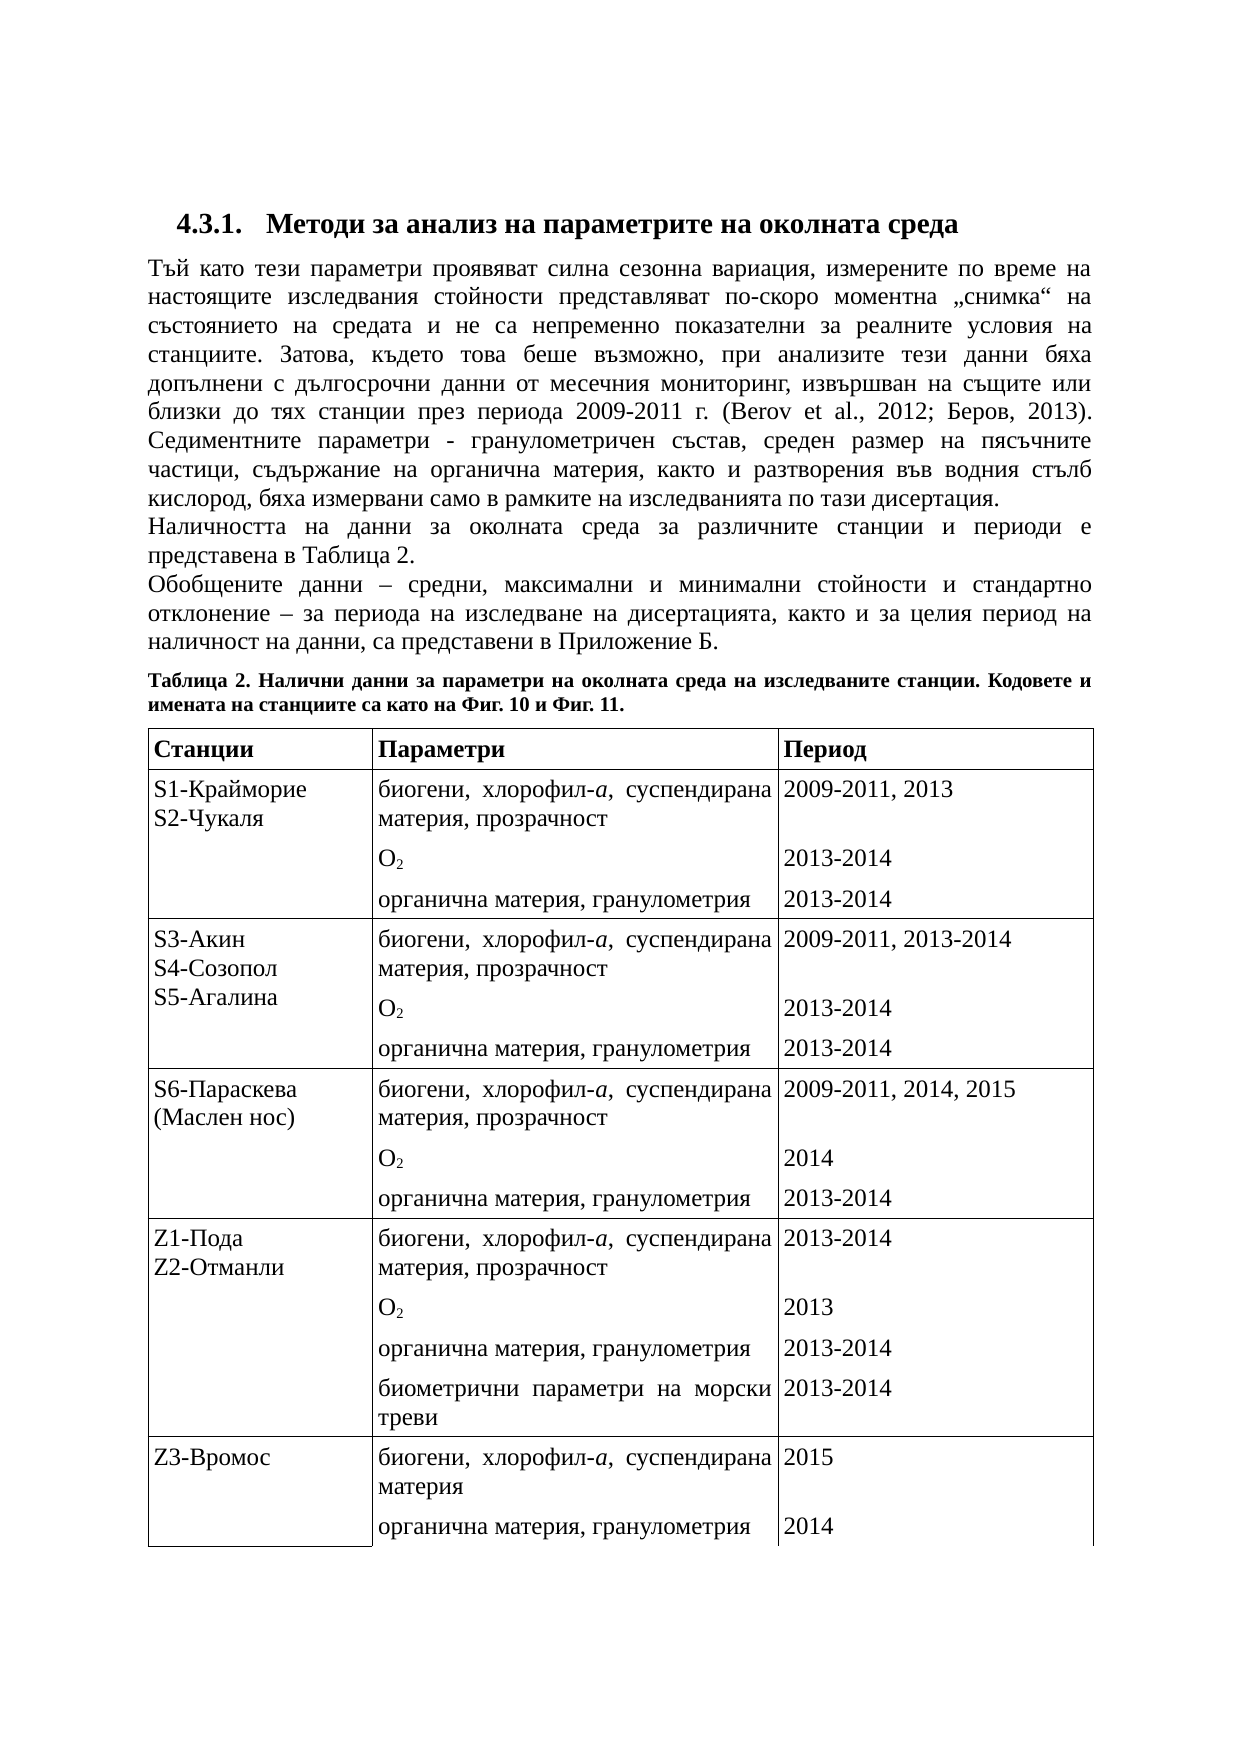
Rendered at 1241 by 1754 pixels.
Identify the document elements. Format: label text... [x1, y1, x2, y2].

text Таблица 2. Налични данни за параметри на околната среда на изследваните станции. Кодовете и имената на станциите са като на Фиг. 10 и Фиг. 11. [148, 668, 1093, 716]
table_cell 2009-2011, 2013-2014 [779, 919, 1093, 987]
table_cell органична материя, гранулометрия [373, 878, 778, 918]
table_cell 2013-2014 [779, 987, 1093, 1028]
table_cell 2013-2014 [779, 838, 1093, 878]
table_cell 2015 [779, 1437, 1093, 1505]
table_cell О2 [373, 838, 778, 878]
table_cell 2013 [779, 1287, 1093, 1327]
table_cell Z1-Пода Z2-Отманли [149, 1219, 372, 1436]
table_cell органична материя, гранулометрия [373, 1505, 778, 1546]
subtitle Методи за анализ на параметрите на околната среда [242, 207, 1093, 240]
table_cell О2 [373, 1137, 778, 1177]
table_cell биогени, хлорофил-а, суспендирана материя, прозрачност [373, 1219, 778, 1287]
table_cell биогени, хлорофил-а, суспендирана материя, прозрачност [373, 770, 778, 838]
table_cell 2013-2014 [779, 878, 1093, 918]
table_cell биометрични параметри на морски треви [373, 1367, 778, 1436]
table_cell органична материя, гранулометрия [373, 1327, 778, 1367]
table_cell Z3-Вромос [149, 1437, 372, 1546]
table_cell биогени, хлорофил-а, суспендирана материя, прозрачност [373, 919, 778, 987]
text Тъй като тези параметри проявяват силна сезонна вариация, измерените по време на настоящите изследвания стойности представляват по-скоро моментна „снимка“ на състоянието на средата и не са непременно показателни за реалните условия на станциите. Затова, където това беше възможно, при анализите тези данни бяха допълнени с дългосрочни данни от месечния мониторинг, извършван на същите или близки до тях станции през периода 2009-2011 г. (Berov et al., 2012; Беров, 2013). Седиментните параметри - гранулометричен състав, среден размер на пясъчните частици, съдържание на органична материя, както и разтворения във водния стълб кислород, бяха измервани само в рамките на изследванията по тази дисертация. [148, 253, 1093, 511]
table_cell 2013-2014 [779, 1367, 1093, 1436]
table_cell биогени, хлорофил-а, суспендирана материя, прозрачност [373, 1069, 778, 1137]
text Наличността на данни за околната среда за различните станции и периоди е представена в Таблица 2. [148, 511, 1093, 569]
table_cell 2013-2014 [779, 1219, 1093, 1287]
table_cell О2 [373, 987, 778, 1028]
table_cell органична материя, гранулометрия [373, 1028, 778, 1068]
text Обобщените данни – средни, максимални и минимални стойности и стандартно отклонение – за периода на изследване на дисертацията, както и за целия период на наличност на данни, са представени в Приложение Б. [148, 569, 1093, 655]
table_cell 2013-2014 [779, 1028, 1093, 1068]
table_cell О2 [373, 1287, 778, 1327]
table_header Параметри [373, 729, 778, 768]
table_cell органична материя, гранулометрия [373, 1177, 778, 1218]
table_cell S3-Акин S4-Созопол S5-Агалина [149, 919, 372, 1068]
table_header Период [779, 729, 1093, 768]
table_cell 2009-2011, 2013 [779, 770, 1093, 838]
table_cell биогени, хлорофил-а, суспендирана материя [373, 1437, 778, 1505]
table_cell 2009-2011, 2014, 2015 [779, 1069, 1093, 1137]
table_header Станции [149, 729, 372, 768]
table_cell S1-Крайморие S2-Чукаля [149, 770, 372, 918]
table_cell 2014 [779, 1505, 1093, 1546]
table_cell 2013-2014 [779, 1177, 1093, 1218]
table_cell 2014 [779, 1137, 1093, 1177]
table_cell 2013-2014 [779, 1327, 1093, 1367]
table_cell S6-Параскева (Маслен нос) [149, 1069, 372, 1218]
